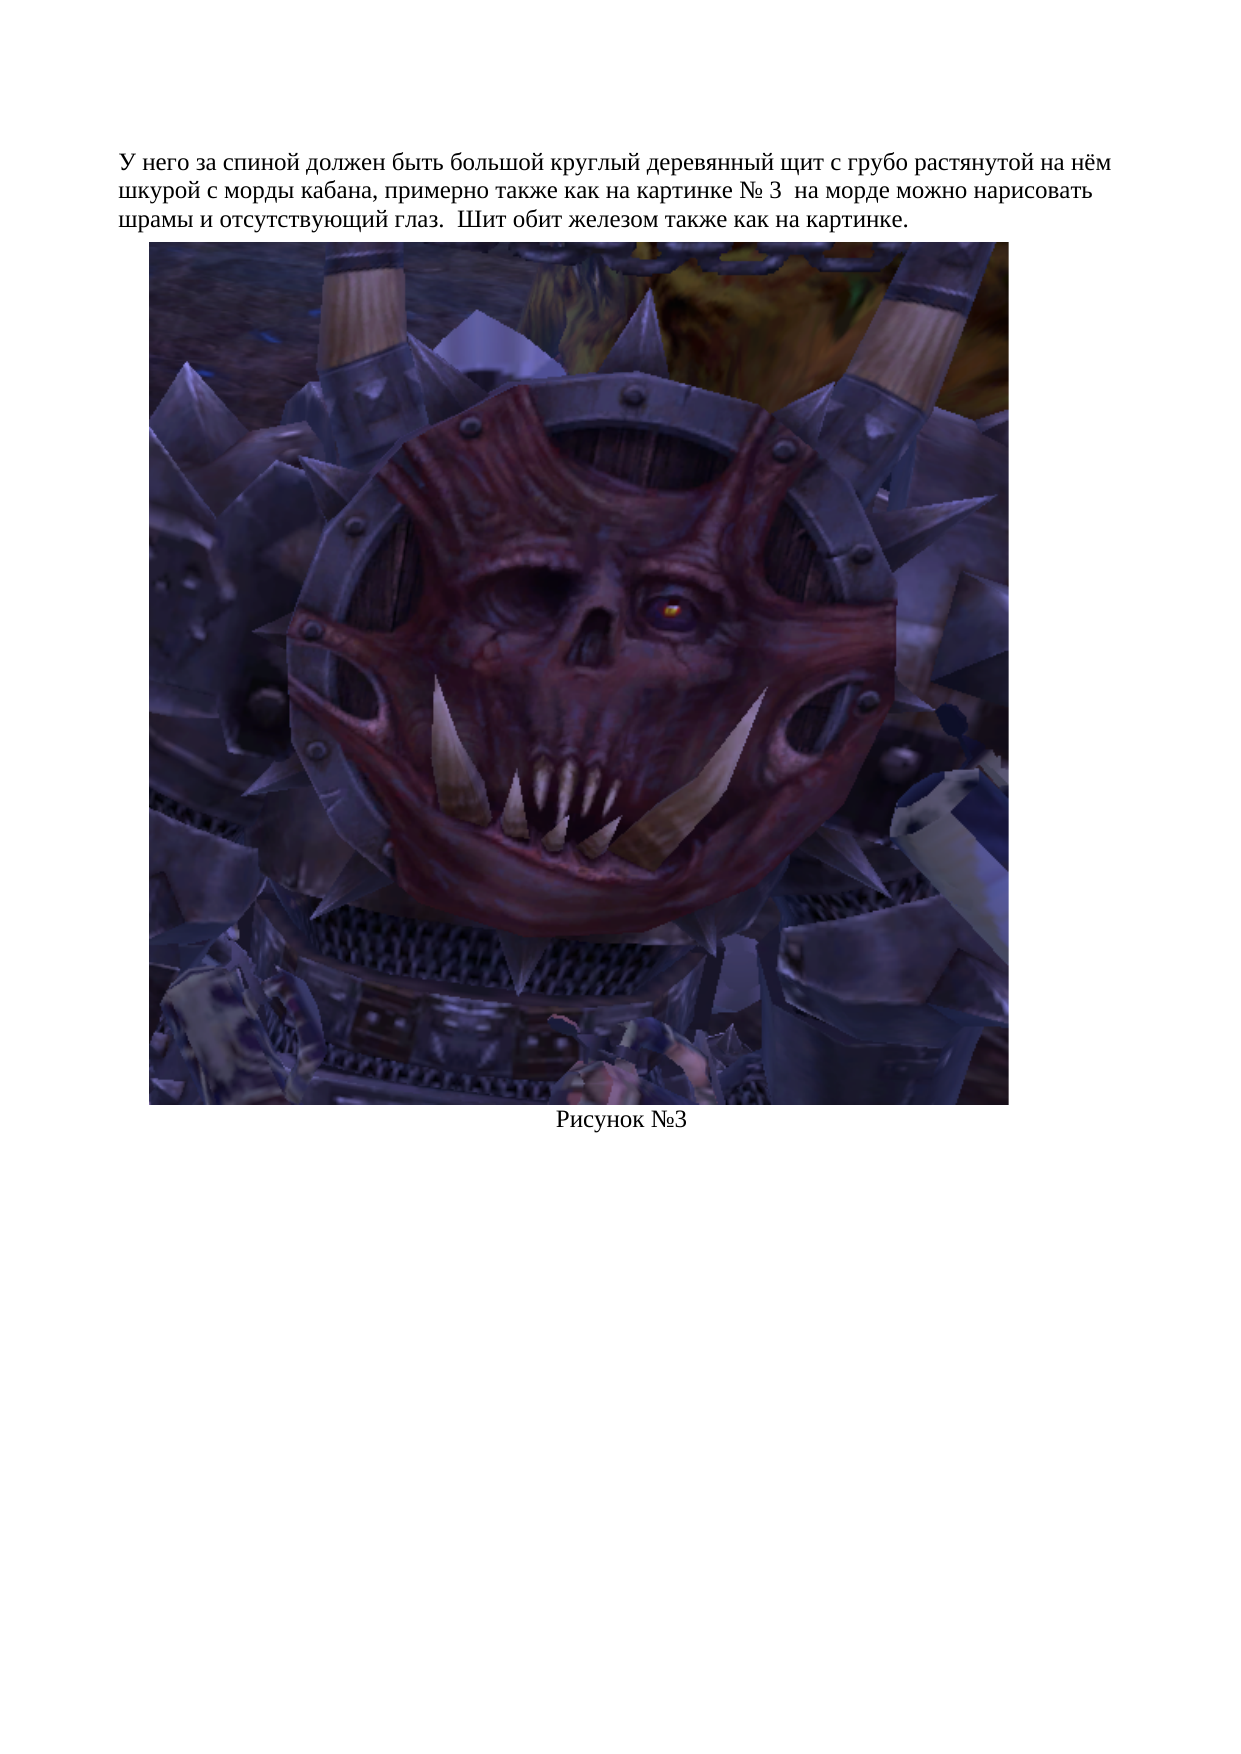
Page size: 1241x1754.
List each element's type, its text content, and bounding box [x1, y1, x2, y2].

picture [149, 242, 1009, 1105]
text У него за спиной должен быть большой круглый деревянный щит с грубо растянутой на нём шкурой с морды кабана, примерно также как на картинке № 3 на морде можно нарисовать шрамы и отсутствующий глаз. Шит обит железом также как на картинке. [118, 147, 1122, 233]
text Рисунок №3 [118, 233, 1122, 1133]
